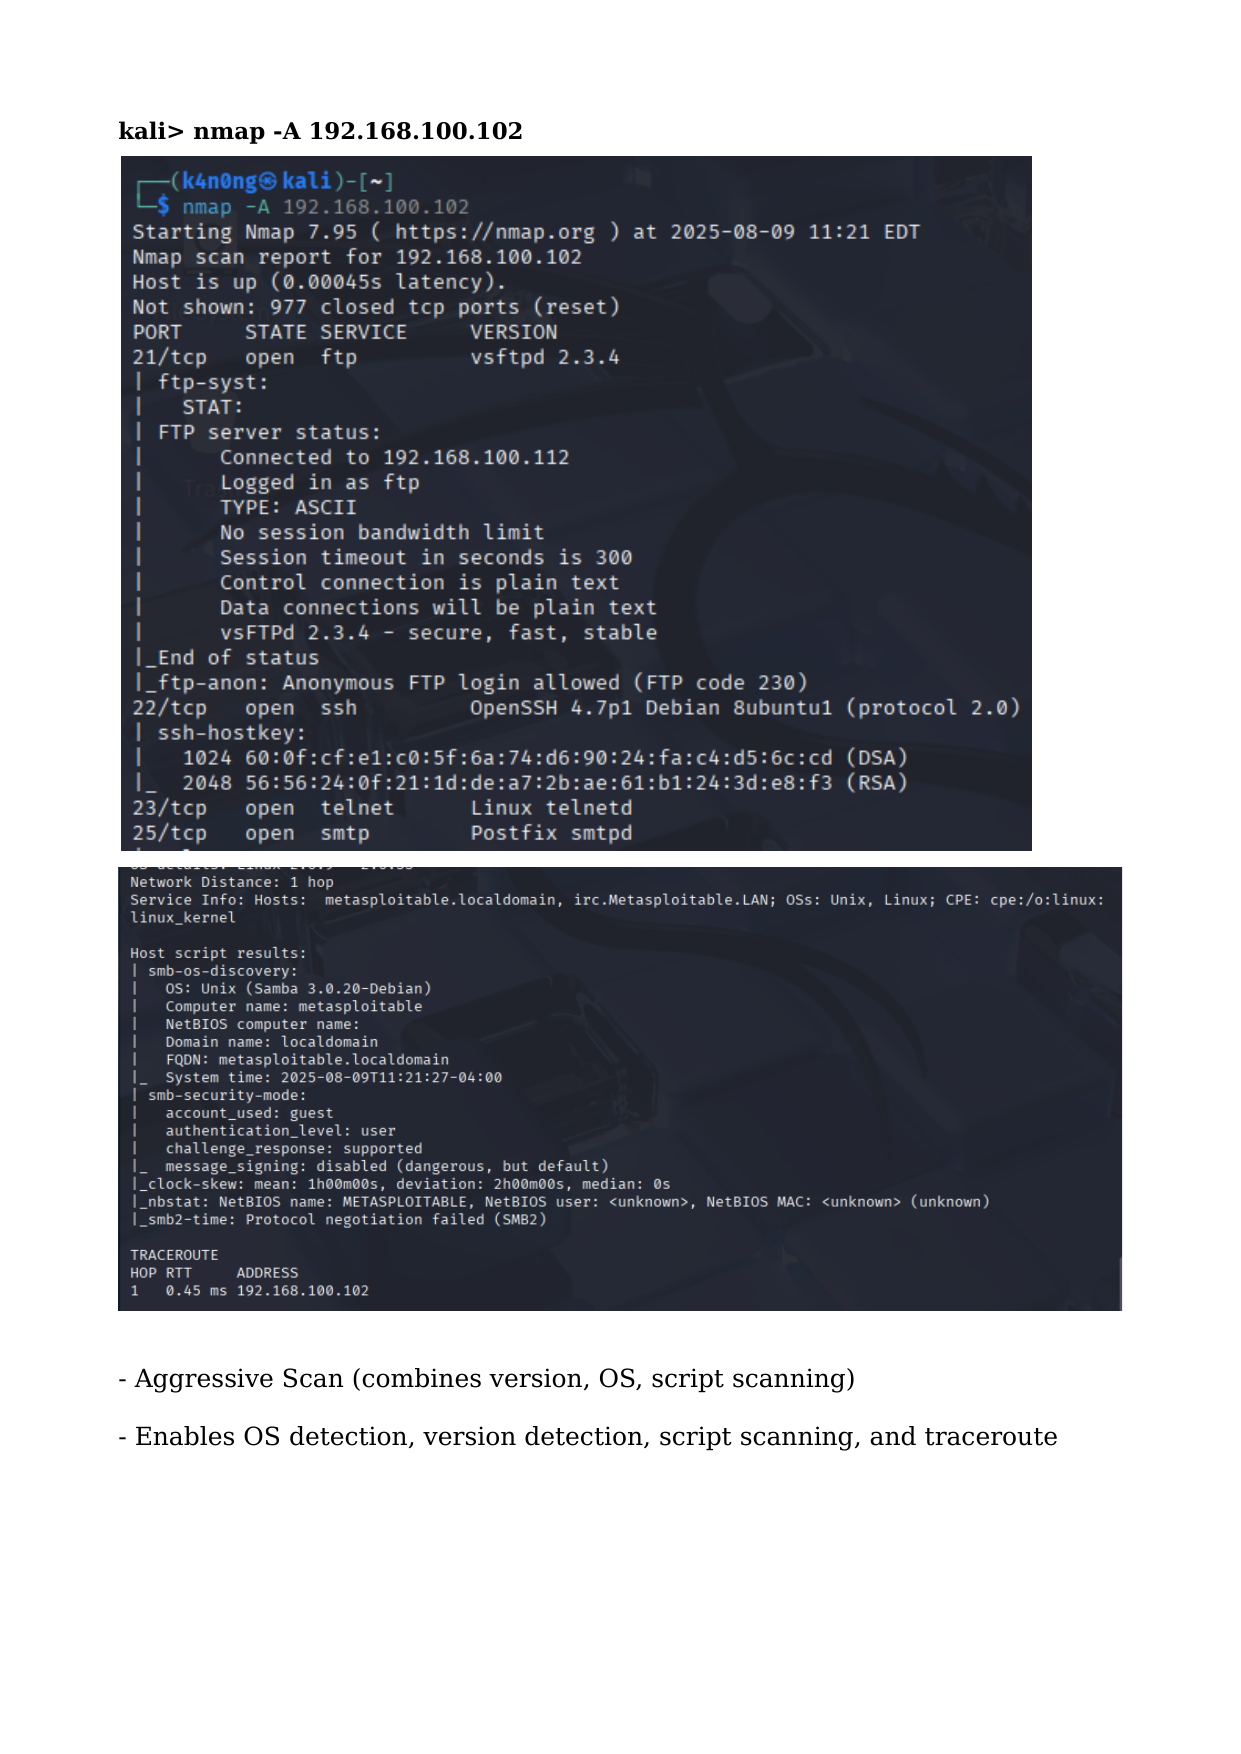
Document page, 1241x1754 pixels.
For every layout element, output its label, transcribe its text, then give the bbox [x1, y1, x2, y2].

text kali> nmap -A 192.168.100.102 [118, 118, 1122, 145]
picture [121, 156, 1032, 851]
text - Enables OS detection, version detection, script scanning, and traceroute [118, 1422, 1122, 1451]
text - Aggressive Scan (combines version, OS, script scanning) [118, 1364, 1122, 1393]
picture [118, 867, 1123, 1311]
